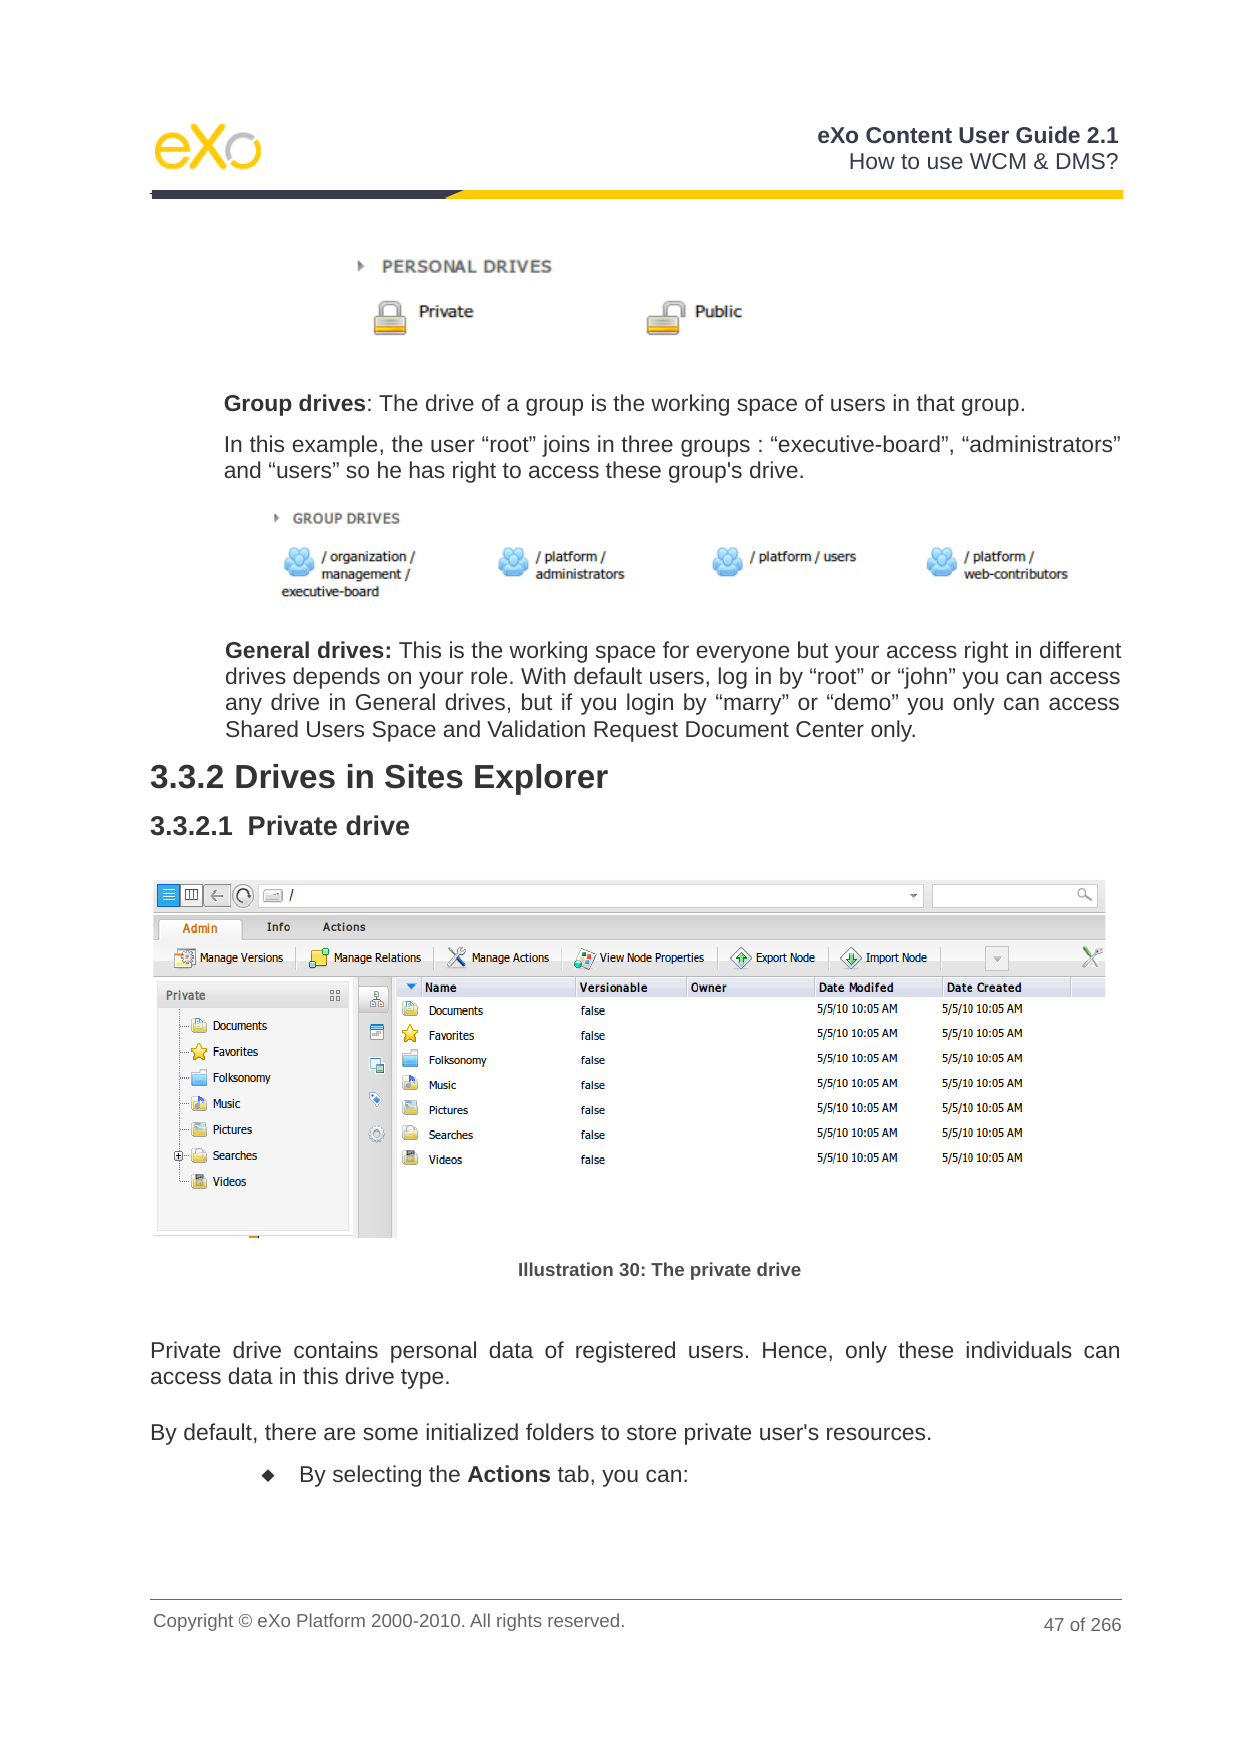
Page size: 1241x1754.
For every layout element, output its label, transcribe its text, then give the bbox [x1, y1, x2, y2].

subtitle Drives in Sites Explorer [150, 757, 1122, 795]
picture [155, 123, 262, 170]
subtitle Private drive [150, 810, 1122, 842]
text In this example, the user “root” joins in three groups : “executive-board”, “administrators” and “users” so he has right to access these group's drive. [223, 431, 1122, 483]
picture [262, 491, 1084, 629]
picture [151, 190, 1124, 199]
text Private drive contains personal data of registered users. Hence, only these individuals can access data in this drive type. [150, 1337, 1122, 1389]
list General drives: This is the working space for everyone but your access right in different drives depends on your role. With default users, log in by “root” or “john” you can access any drive in General drives, but if you login by “marry” or “demo” you only can access Shared Users Space and Validation Request Document Center only. [187, 498, 1122, 742]
text Group drives: The drive of a group is the working space of users in that group. [223, 223, 1122, 416]
text By default, there are some initialized folders to store private user's resources. [150, 1419, 1122, 1446]
picture [153, 879, 1106, 1238]
list By selecting the Actions tab, you can: [261, 1461, 1122, 1487]
text Illustration 30: The private drive [153, 943, 1166, 1280]
picture [347, 233, 872, 390]
